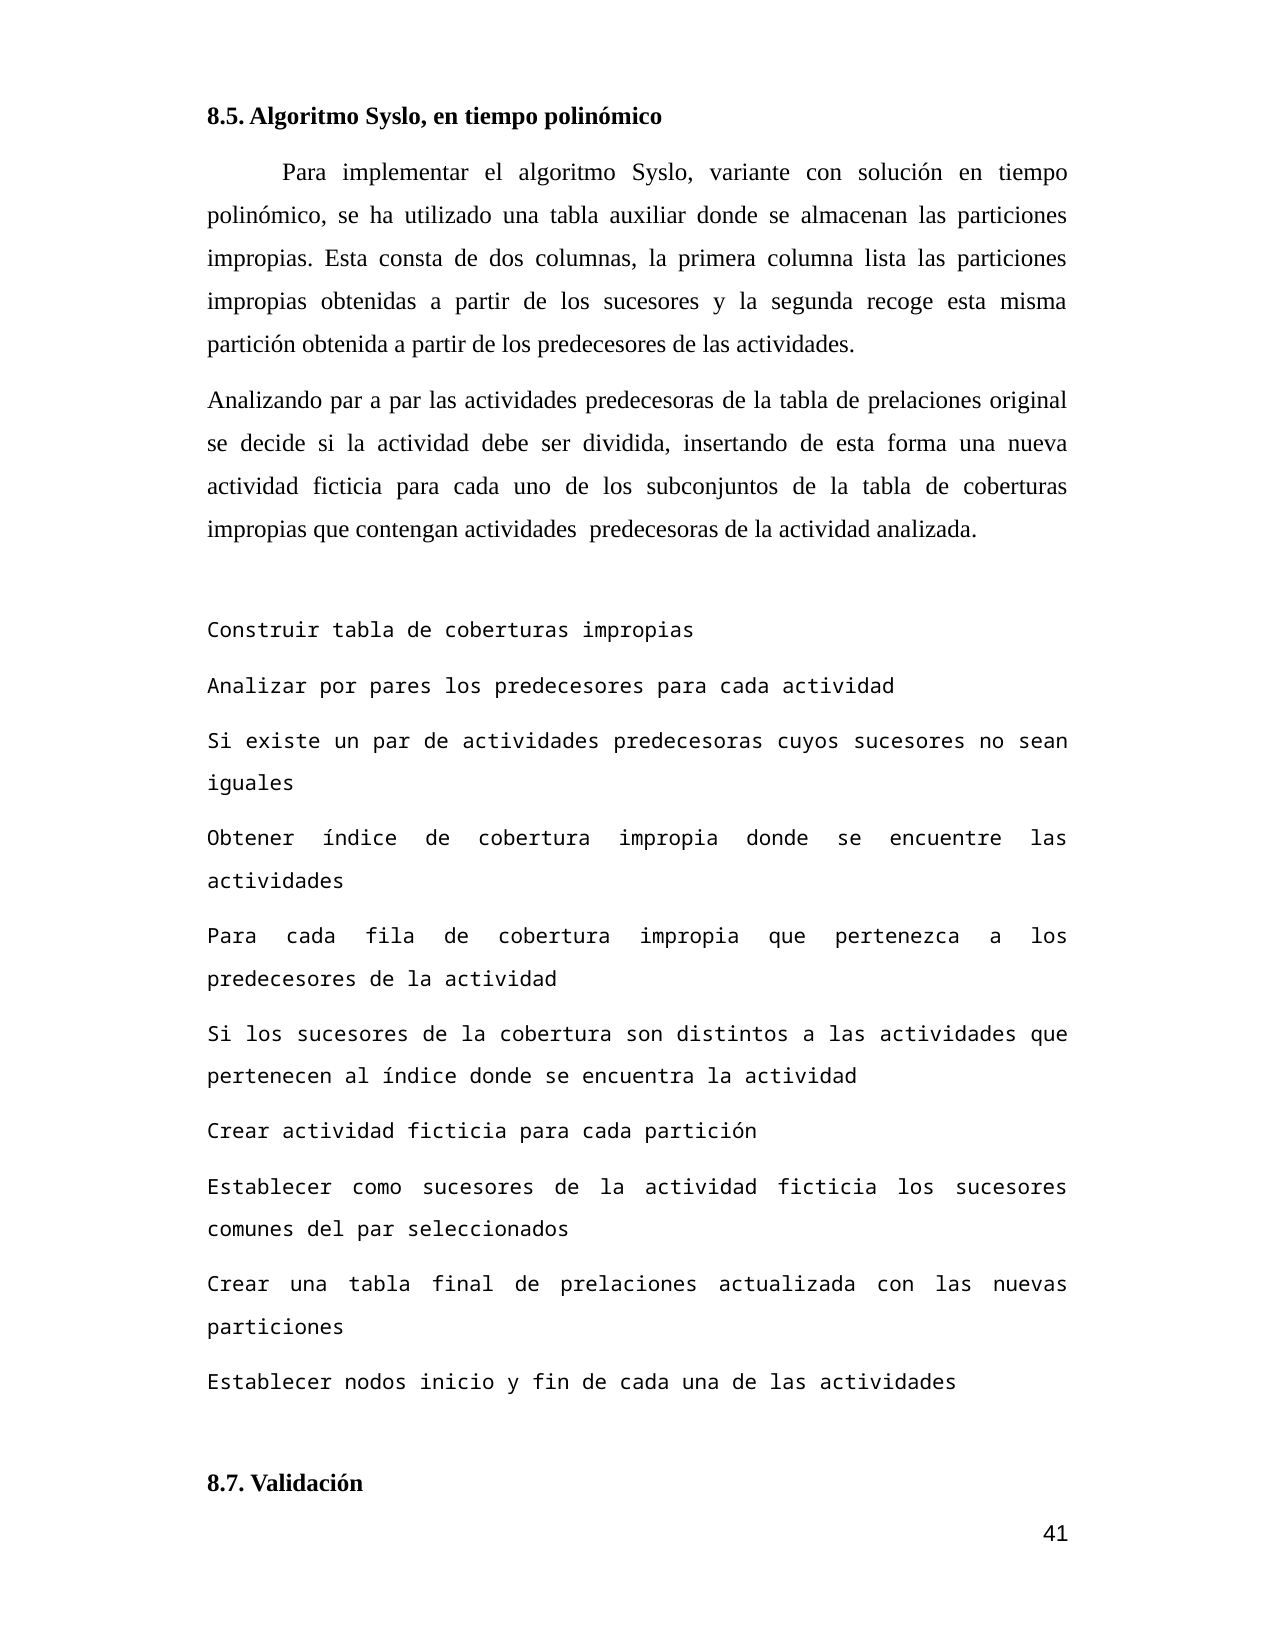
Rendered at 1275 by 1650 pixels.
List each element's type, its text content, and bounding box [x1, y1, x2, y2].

text Si existe un par de actividades predecesoras cuyos sucesores no sean iguales [207, 726, 1068, 797]
text Para implementar el algoritmo Syslo, variante con solución en tiempo polinómico, se ha utilizado una tabla auxiliar donde se almacenan las particiones impropias. Esta consta de dos columnas, la primera columna lista las particiones impropias obtenidas a partir de los sucesores y la segunda recoge esta misma partición obtenida a partir de los predecesores de las actividades. [207, 157, 1068, 358]
text Crear actividad ficticia para cada partición [207, 1117, 1068, 1145]
text 8.5. Algoritmo Syslo, en tiempo polinómico [207, 101, 1068, 130]
text Establecer nodos inicio y fin de cada una de las actividades [207, 1367, 1068, 1396]
text Si los sucesores de la cobertura son distintos a las actividades que pertenecen al índice donde se encuentra la actividad [207, 1019, 1068, 1090]
text Obtener índice de cobertura impropia donde se encuentre las actividades [207, 823, 1068, 894]
text Crear una tabla final de prelaciones actualizada con las nuevas particiones [207, 1269, 1068, 1341]
text Construir tabla de coberturas impropias [207, 616, 1068, 644]
text Analizando par a par las actividades predecesoras de la tabla de prelaciones original se decide si la actividad debe ser dividida, insertando de esta forma una nueva actividad ficticia para cada uno de los subconjuntos de la tabla de coberturas impropias que contengan actividades predecesoras de la actividad analizada. [207, 385, 1068, 543]
text Para cada fila de cobertura impropia que pertenezca a los predecesores de la actividad [207, 921, 1068, 992]
text 8.7. Validación [207, 1468, 1068, 1497]
text Analizar por pares los predecesores para cada actividad [207, 671, 1068, 699]
text Establecer como sucesores de la actividad ficticia los sucesores comunes del par seleccionados [207, 1172, 1068, 1243]
